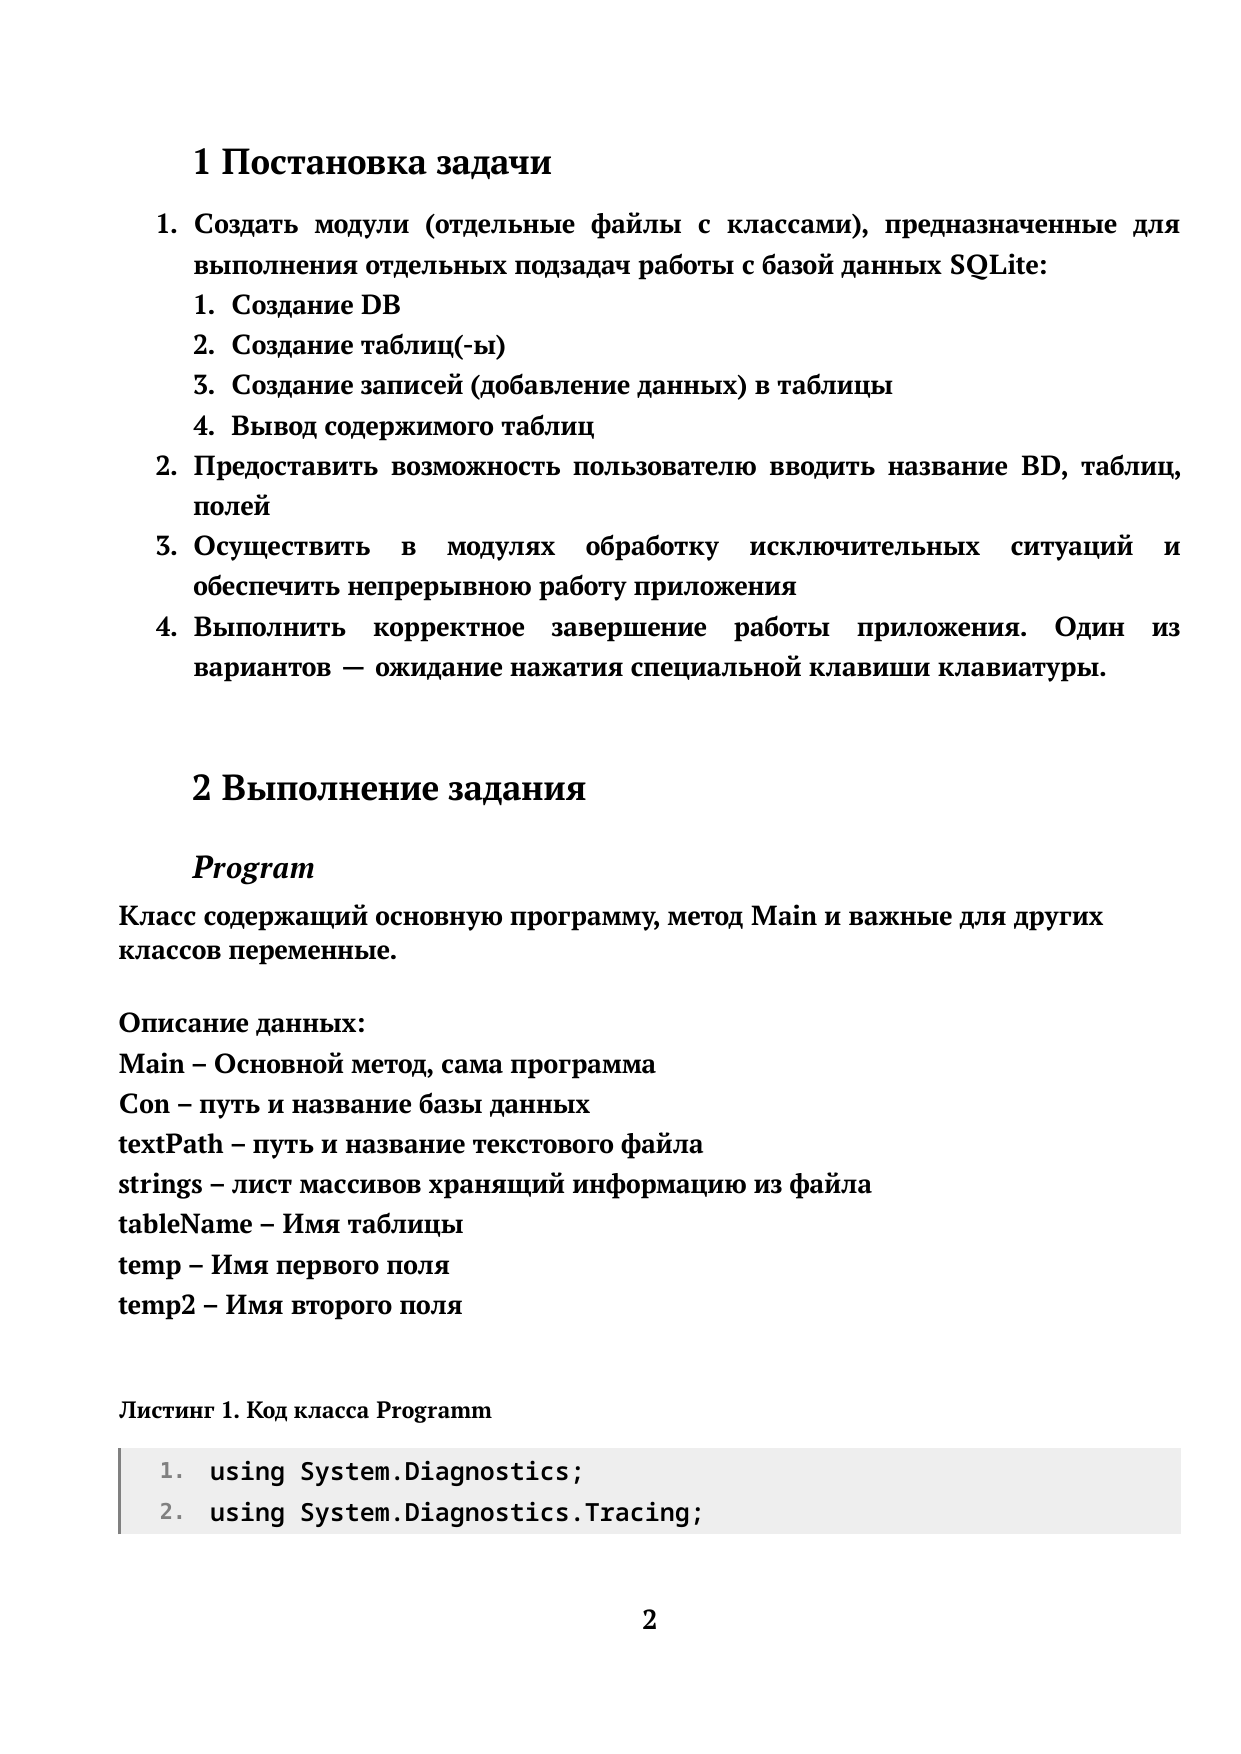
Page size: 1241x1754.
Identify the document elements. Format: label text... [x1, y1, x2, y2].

subtitle Program [118, 847, 1181, 886]
text temp2 – Имя второго поля [118, 1287, 1181, 1321]
list Вывод содержимого таблиц [193, 408, 1181, 441]
list Предоставить возможность пользователю вводить название BD, таблиц, полей [156, 448, 1181, 522]
subtitle 2 Выполнение задания [192, 765, 1181, 809]
text strings – лист массивов хранящий информацию из файла [118, 1166, 1181, 1200]
text Main – Основной метод, сама программа [118, 1046, 1181, 1079]
list Создание DB [193, 287, 1181, 321]
text Con – путь и название базы данных [118, 1086, 1181, 1119]
text tableName – Имя таблицы [118, 1207, 1181, 1240]
text textPath – путь и название текстового файла [118, 1126, 1181, 1160]
text temp – Имя первого поля [118, 1247, 1181, 1280]
list Выполнить корректное завершение работы приложения. Один из вариантов — ожидание нажатия специальной клавиши клавиатуры. [156, 609, 1181, 682]
list using System.Diagnostics.Tracing; [121, 1489, 1181, 1534]
list Создание записей (добавление данных) в таблицы [193, 367, 1181, 401]
list Создать модули (отдельные файлы с классами), предназначенные для выполнения отдельных подзадач работы с базой данных SQLite: [156, 207, 1181, 280]
list Осуществить в модулях обработку исключительных ситуаций и обеспечить непрерывною работу приложения [156, 528, 1181, 602]
text Класс содержащий основную программу, метод Main и важные для других классов переменные. [118, 898, 1181, 965]
text Описание данных: [118, 1006, 1181, 1039]
list using System.Diagnostics; [121, 1448, 1181, 1488]
list Создание таблиц(-ы) [193, 327, 1181, 361]
text Листинг 1. Код класса Programm [118, 1395, 1181, 1423]
subtitle 1 Постановка задачи [192, 139, 1181, 183]
